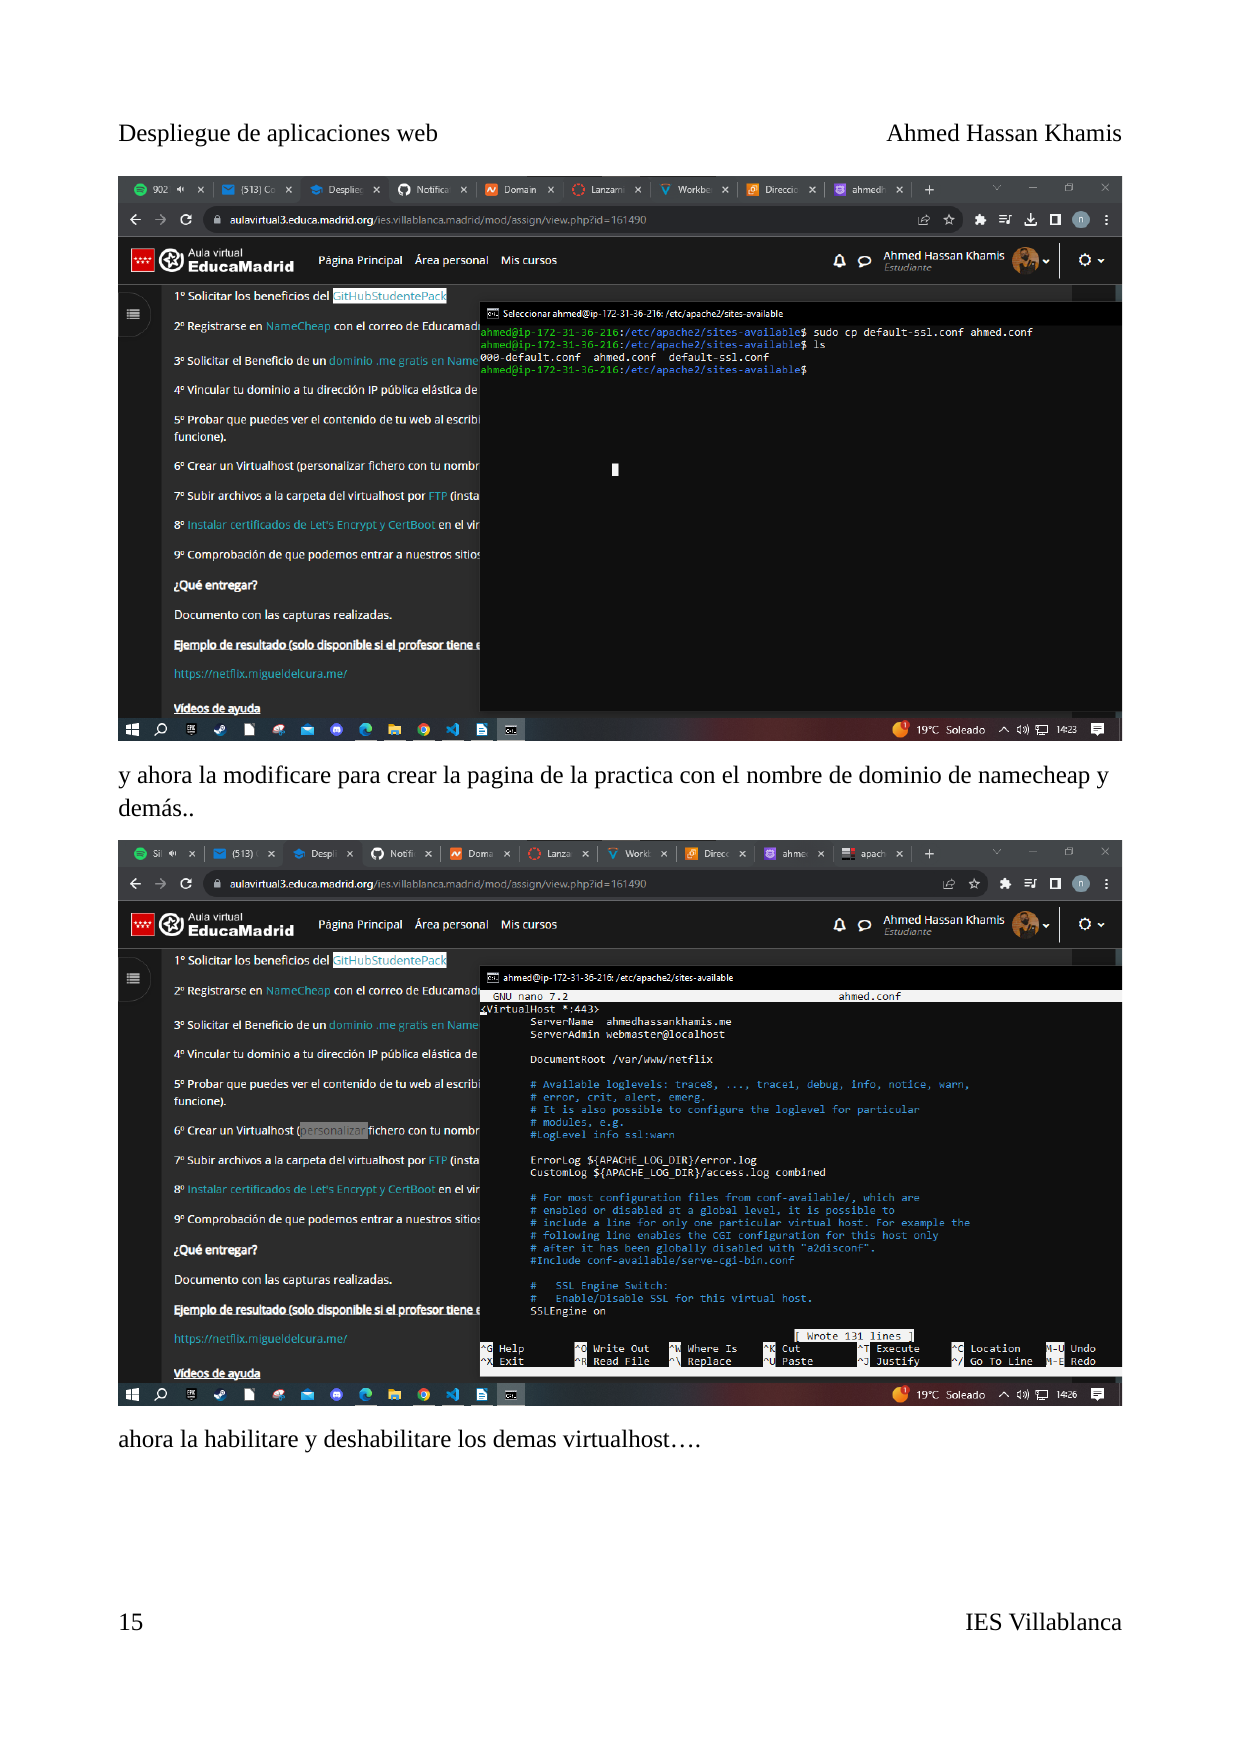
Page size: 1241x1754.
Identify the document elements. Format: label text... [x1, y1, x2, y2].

text ahora la habilitare y deshabilitare los demas virtualhost…. [118, 1424, 1122, 1453]
text y ahora la modificare para crear la pagina de la practica con el nombre de dominio de namecheap y demás.. [118, 760, 1122, 822]
picture [118, 840, 1123, 1406]
picture [118, 176, 1123, 741]
